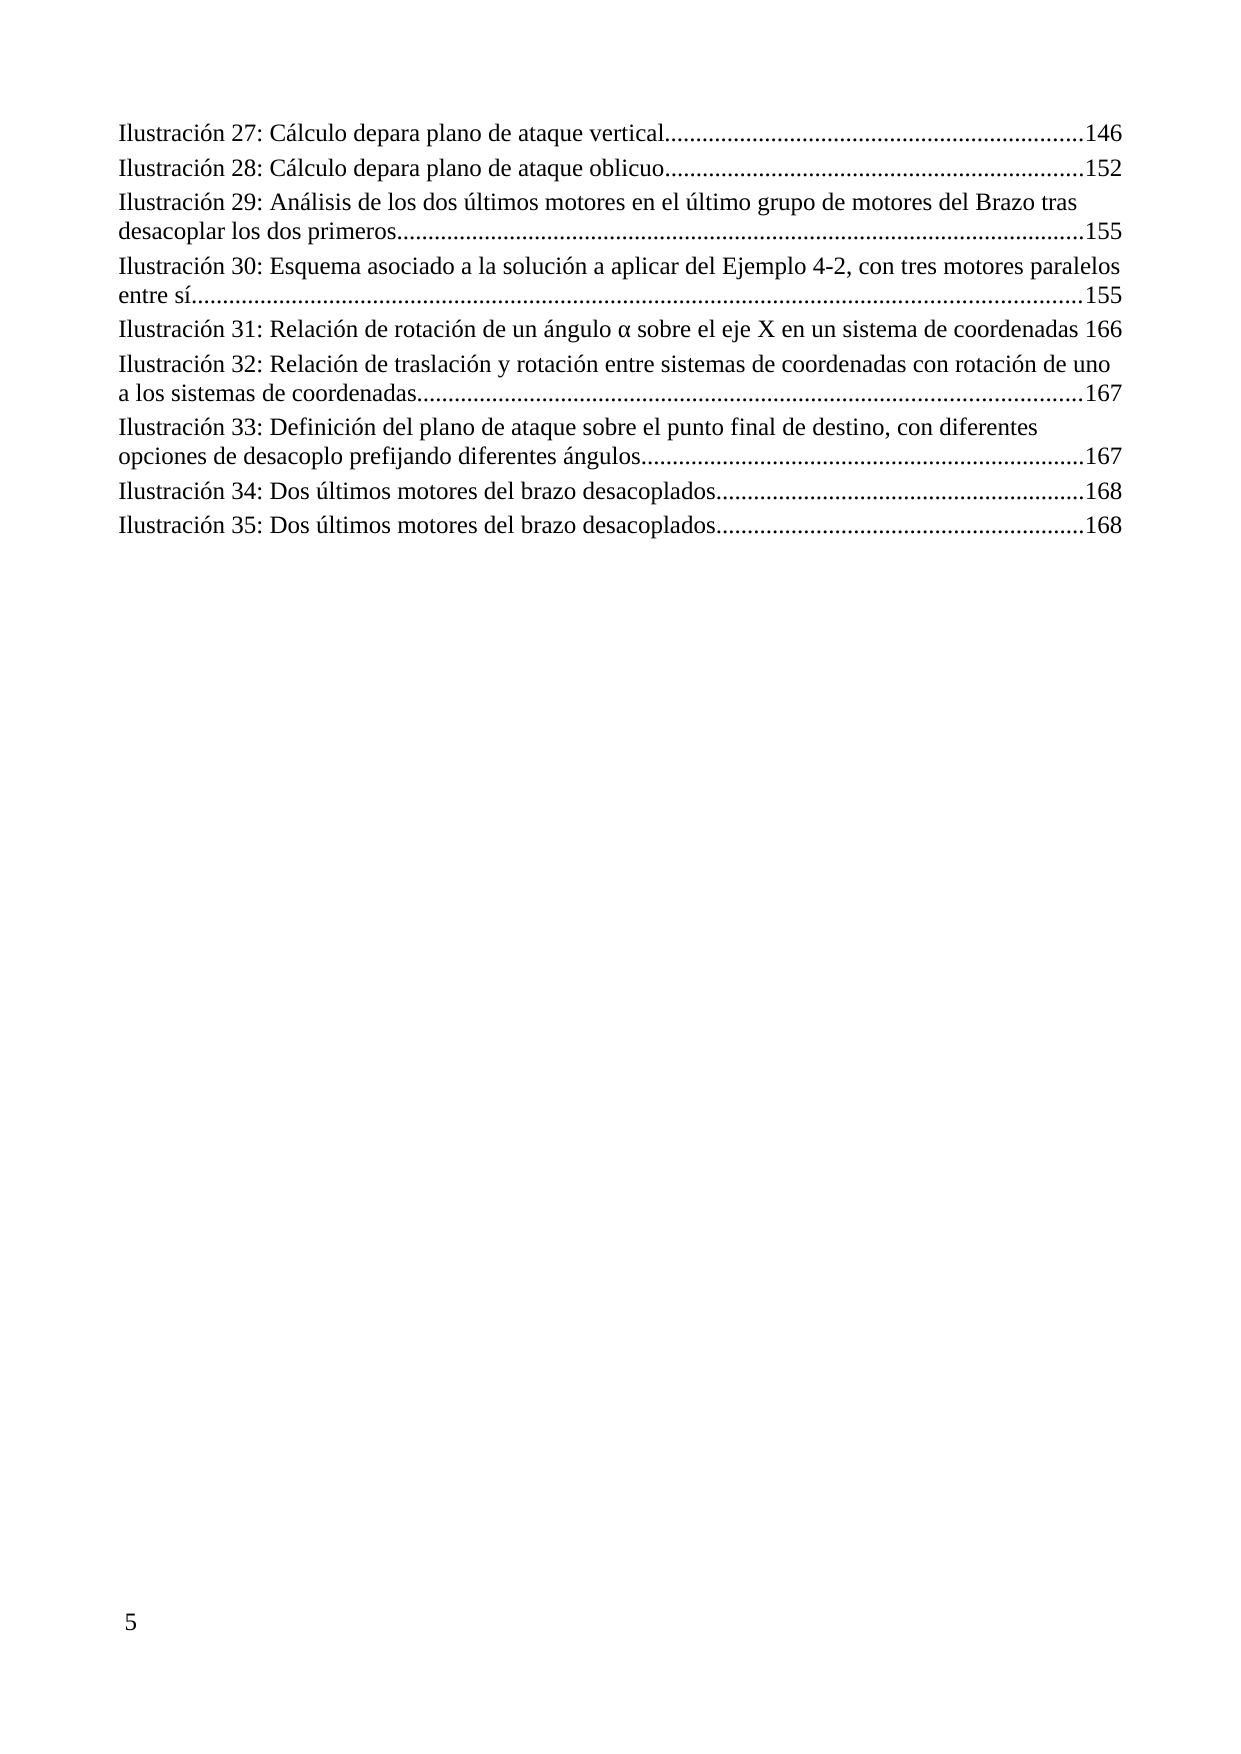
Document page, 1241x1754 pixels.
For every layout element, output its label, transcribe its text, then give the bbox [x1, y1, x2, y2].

text Ilustración 35: Dos últimos motores del brazo desacoplados 168 [118, 511, 1122, 539]
text Ilustración 32: Relación de traslación y rotación entre sistemas de coordenadas con rotación de uno a los sistemas de coordenadas 167 [118, 349, 1122, 407]
text Ilustración 33: Definición del plano de ataque sobre el punto final de destino, con diferentes opciones de desacoplo prefijando diferentes ángulos 167 [118, 412, 1122, 470]
text Ilustración 34: Dos últimos motores del brazo desacoplados 168 [118, 476, 1122, 505]
text Ilustración 29: Análisis de los dos últimos motores en el último grupo de motores del Brazo tras desacoplar los dos primeros 155 [118, 187, 1122, 245]
text Ilustración 30: Esquema asociado a la solución a aplicar del Ejemplo 4-2, con tres motores paralelos entre sí 155 [118, 251, 1122, 308]
text Ilustración 27: Cálculo depara plano de ataque vertical 146 [118, 118, 1122, 147]
text Ilustración 31: Relación de rotación de un ángulo α sobre el eje X en un sistema de coordenadas 166 [118, 314, 1122, 343]
text Ilustración 28: Cálculo depara plano de ataque oblicuo 152 [118, 153, 1122, 182]
